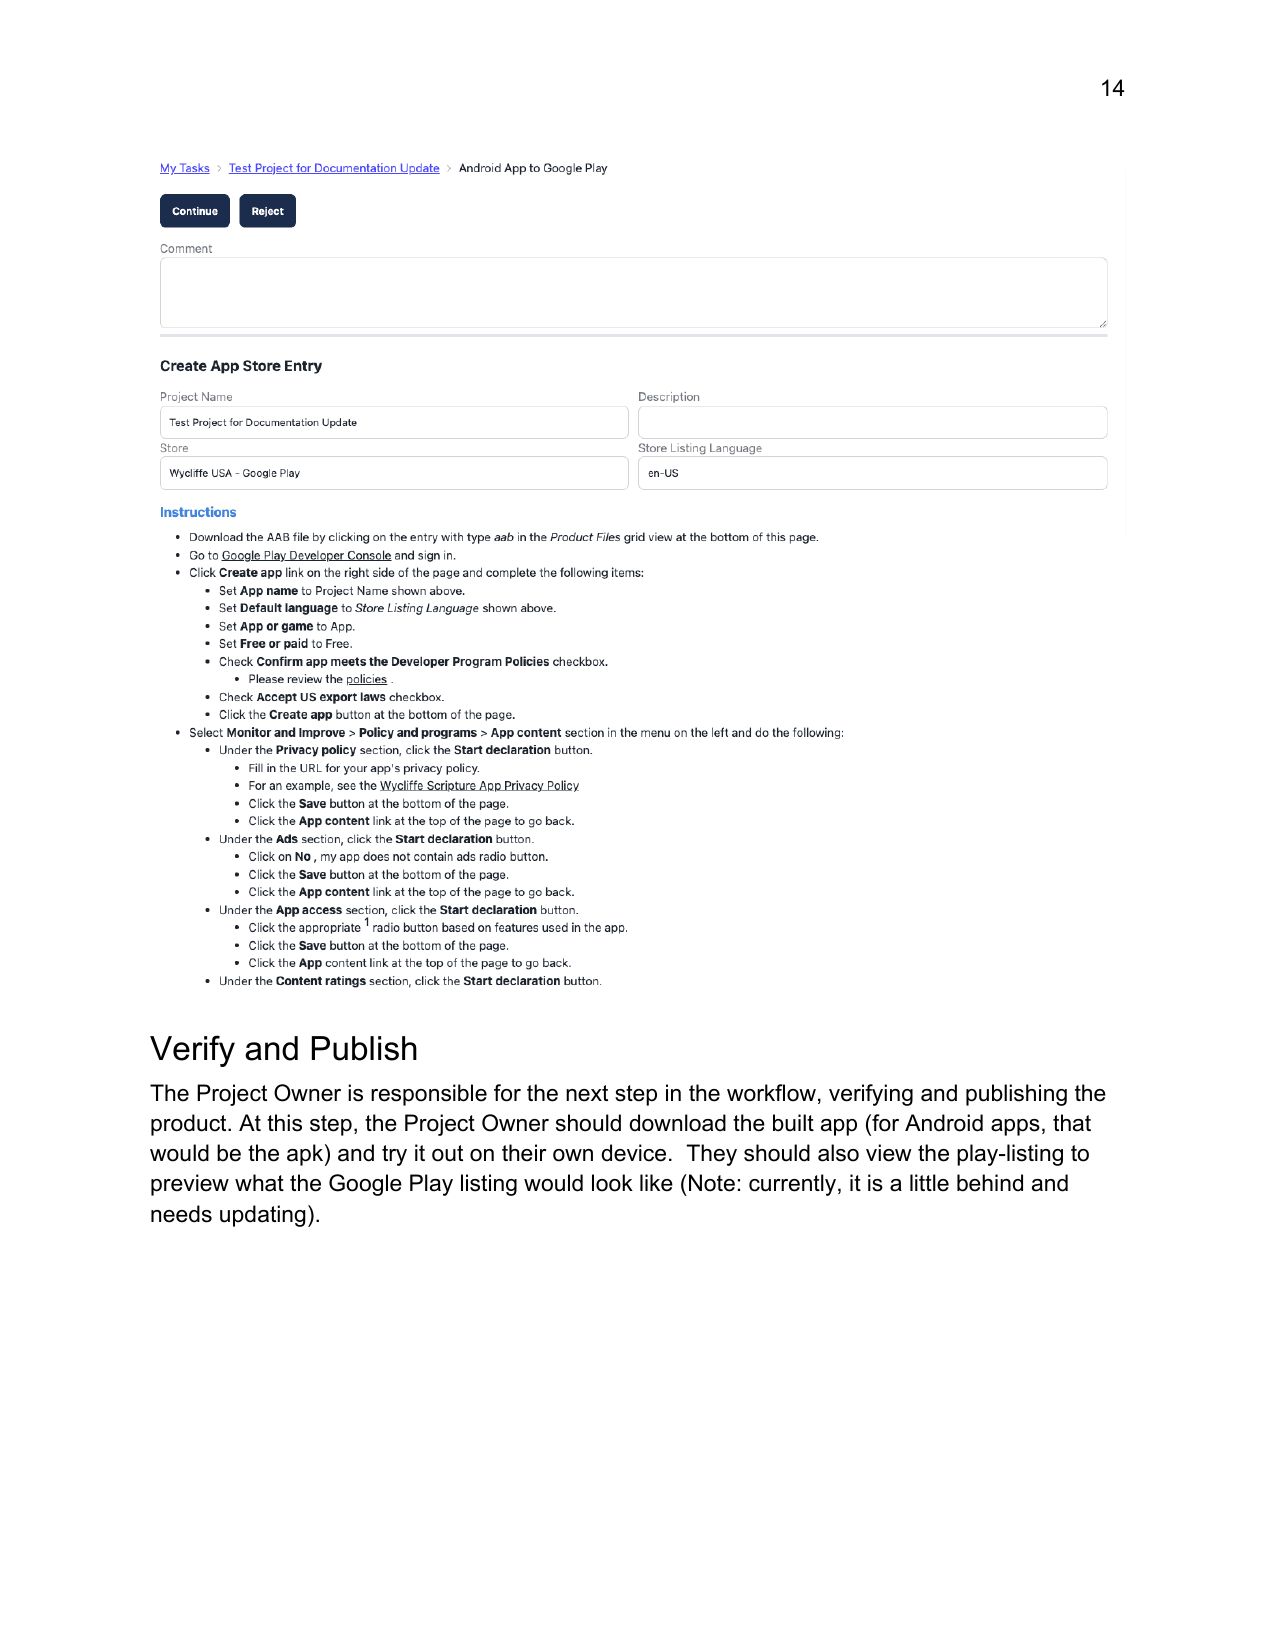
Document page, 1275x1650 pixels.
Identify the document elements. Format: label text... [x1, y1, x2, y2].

subtitle Verify and Publish [150, 1029, 1125, 1067]
text The Project Owner is responsible for the next step in the workflow, verifying and publishing the product. At this step, the Project Owner should download the built app (for Android apps, that would be the apk) and try it out on their own device. They should also view the play-listing to preview what the Google Play listing would look like (Note: currently, it is a little behind and needs updating). [150, 1080, 1125, 1227]
picture [150, 150, 1125, 988]
